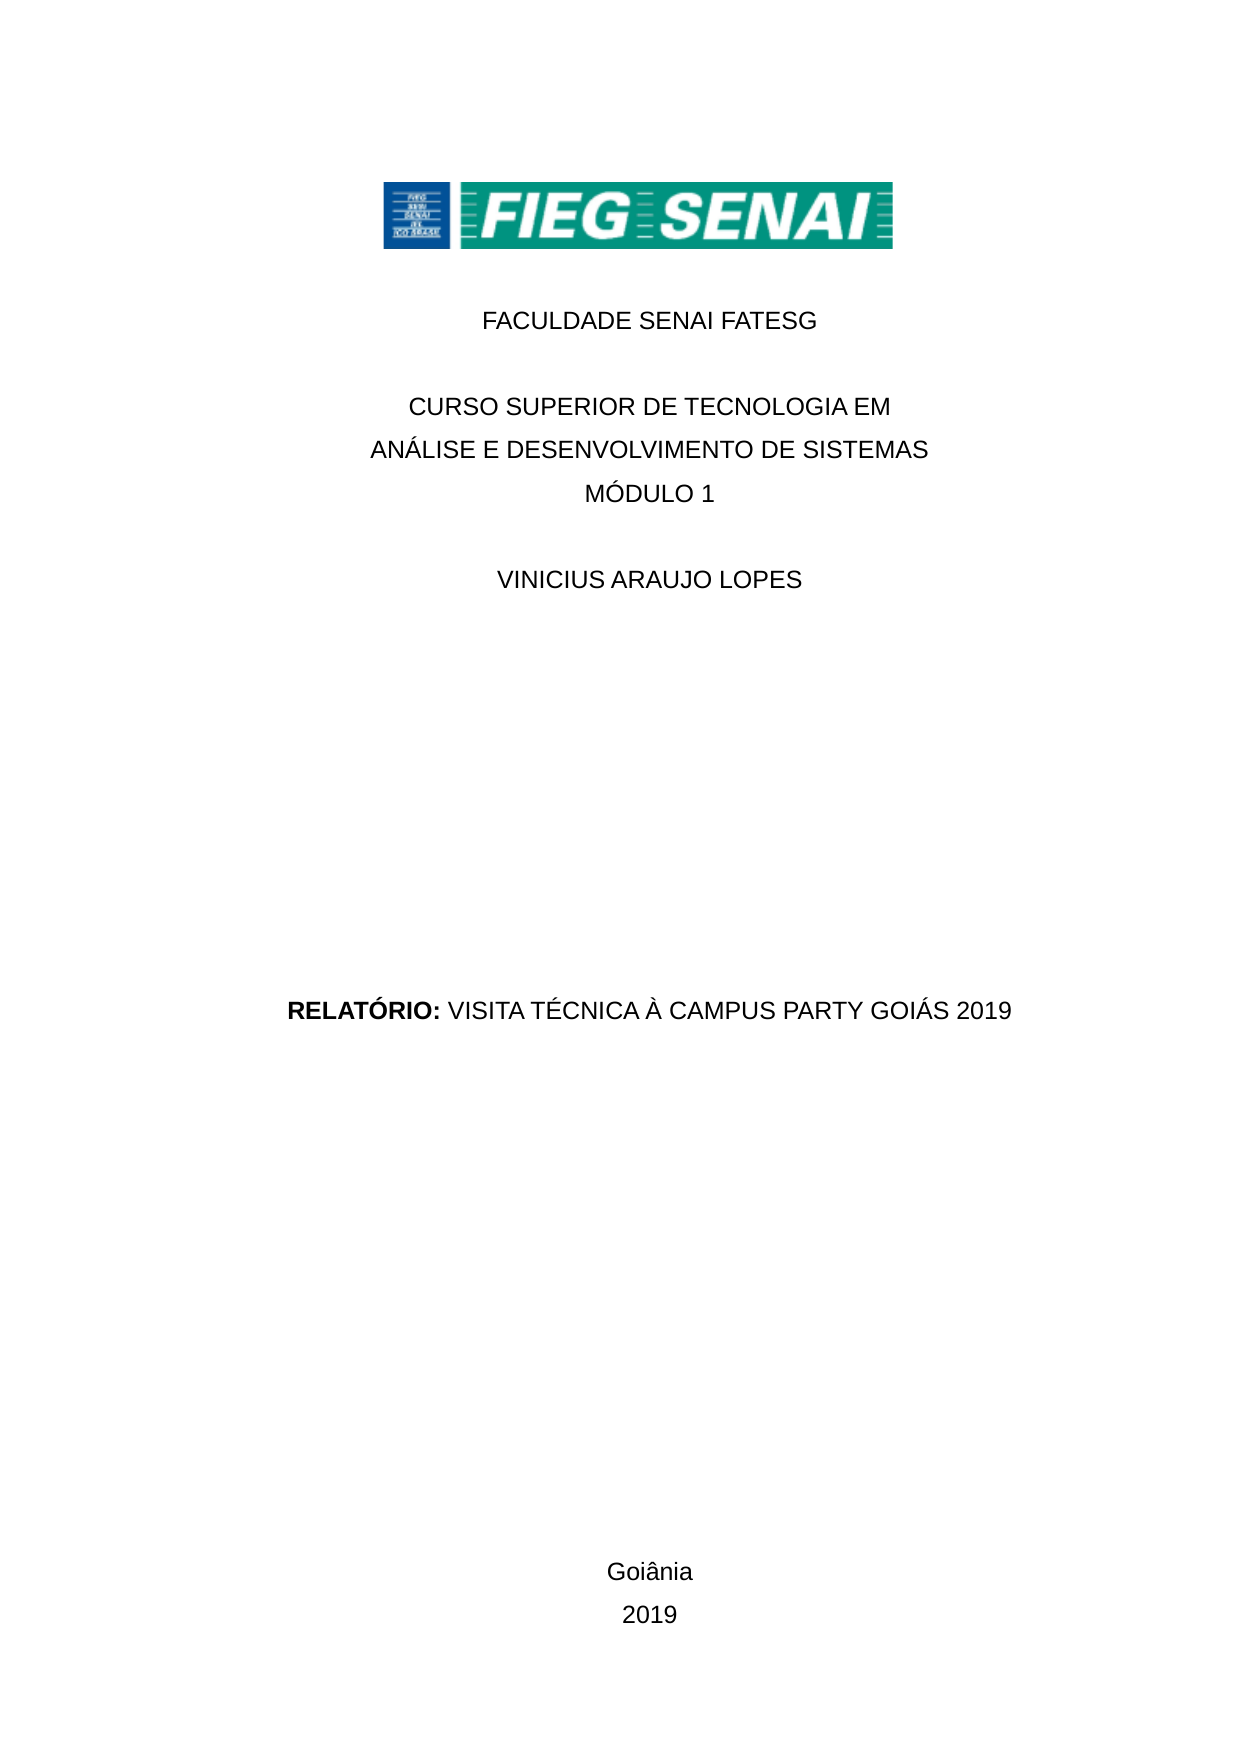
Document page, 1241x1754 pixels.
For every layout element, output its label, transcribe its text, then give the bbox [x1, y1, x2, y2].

text Goiânia [177, 1557, 1122, 1585]
text RELATÓRIO: VISITA TÉCNICA À CAMPUS PARTY GOIÁS 2019 [177, 996, 1122, 1025]
text CURSO SUPERIOR DE TECNOLOGIA EM [177, 392, 1122, 421]
text 2019 [177, 1600, 1122, 1628]
picture [383, 182, 893, 249]
text MÓDULO 1 [177, 478, 1122, 507]
text FACULDADE SENAI FATESG [177, 306, 1122, 335]
text ANÁLISE E DESENVOLVIMENTO DE SISTEMAS [177, 435, 1122, 464]
text VINICIUS ARAUJO LOPES [177, 565, 1122, 593]
